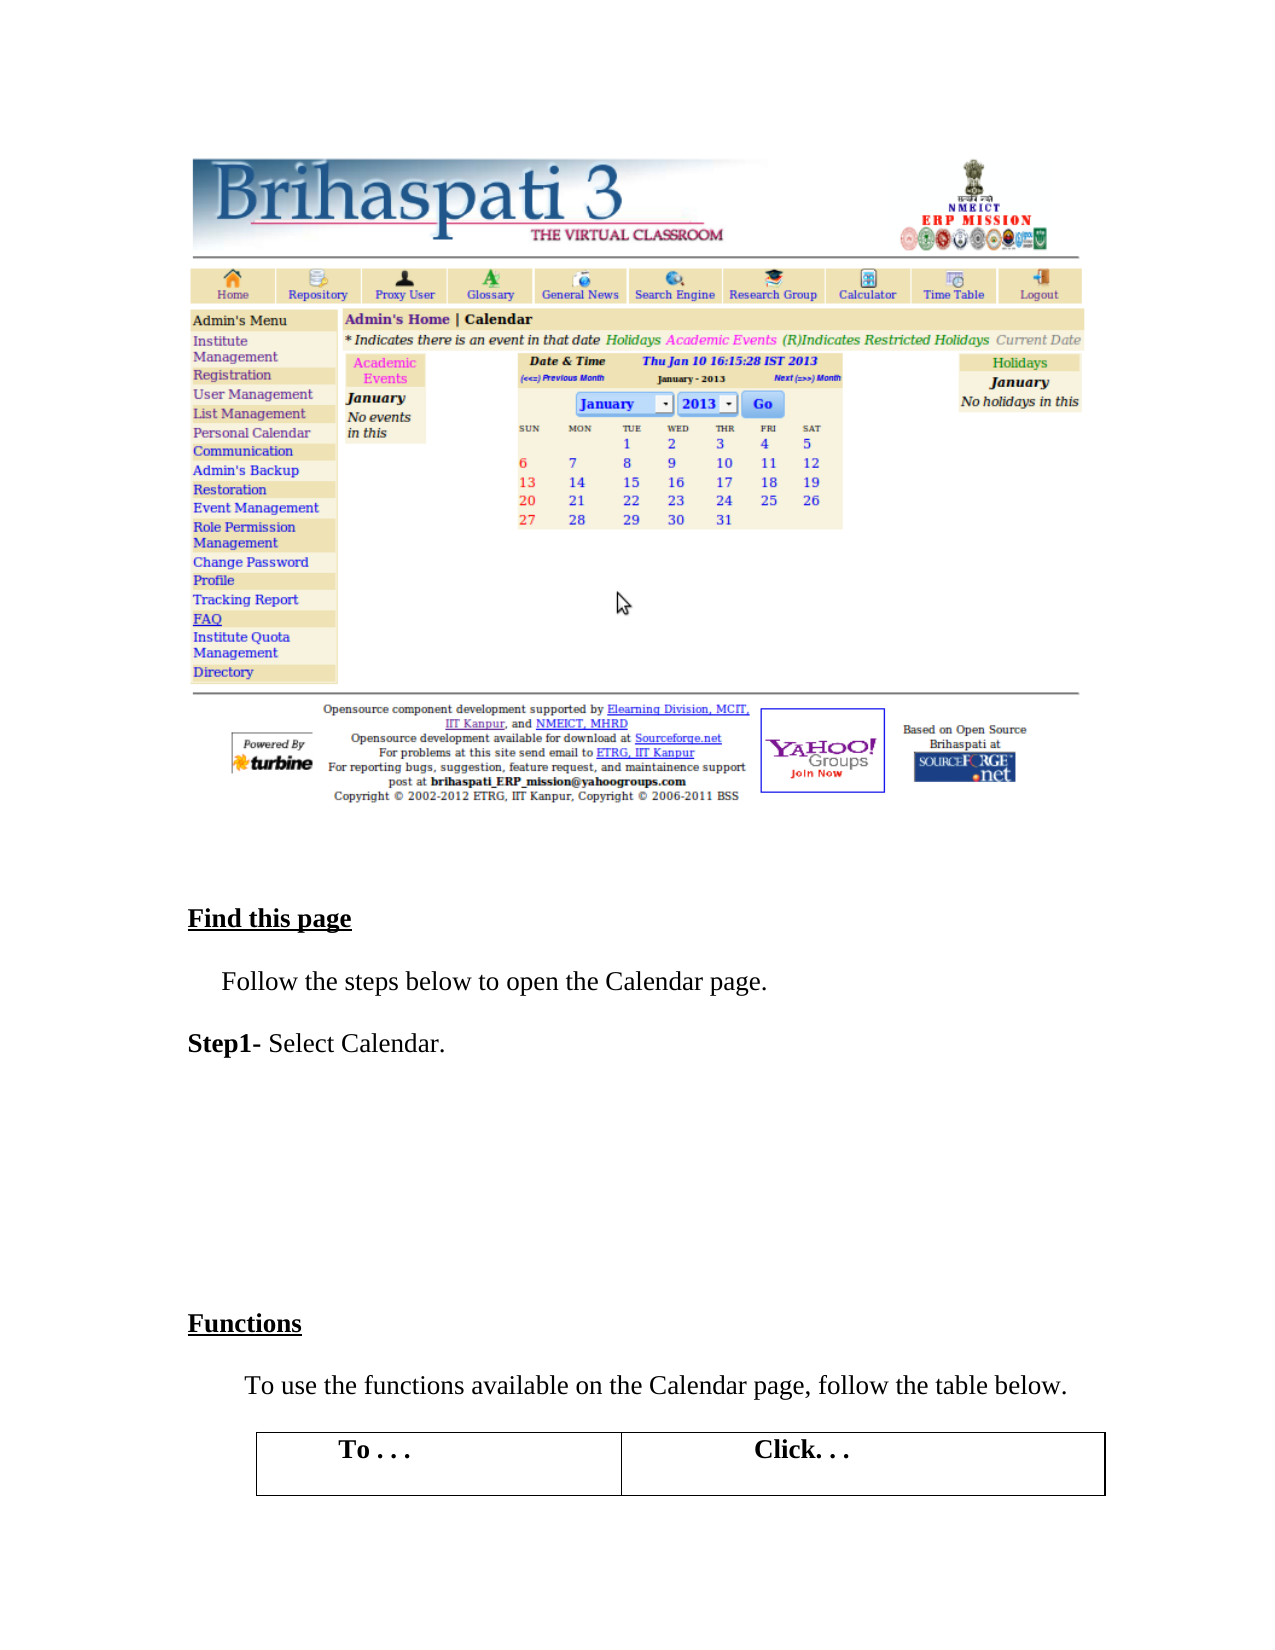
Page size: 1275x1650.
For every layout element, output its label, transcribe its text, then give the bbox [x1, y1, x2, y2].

text Step1- Select Calendar. [187, 1027, 1087, 1058]
text Functions [187, 1307, 1087, 1338]
picture [187, 150, 1088, 840]
table_header Click. . . [622, 1433, 1104, 1495]
table_header To . . . [257, 1433, 621, 1495]
text To use the functions available on the Calendar page, follow the table below. [217, 1369, 1087, 1401]
text Find this page [187, 902, 1087, 933]
text Follow the steps below to open the Calendar page. [187, 964, 1087, 996]
